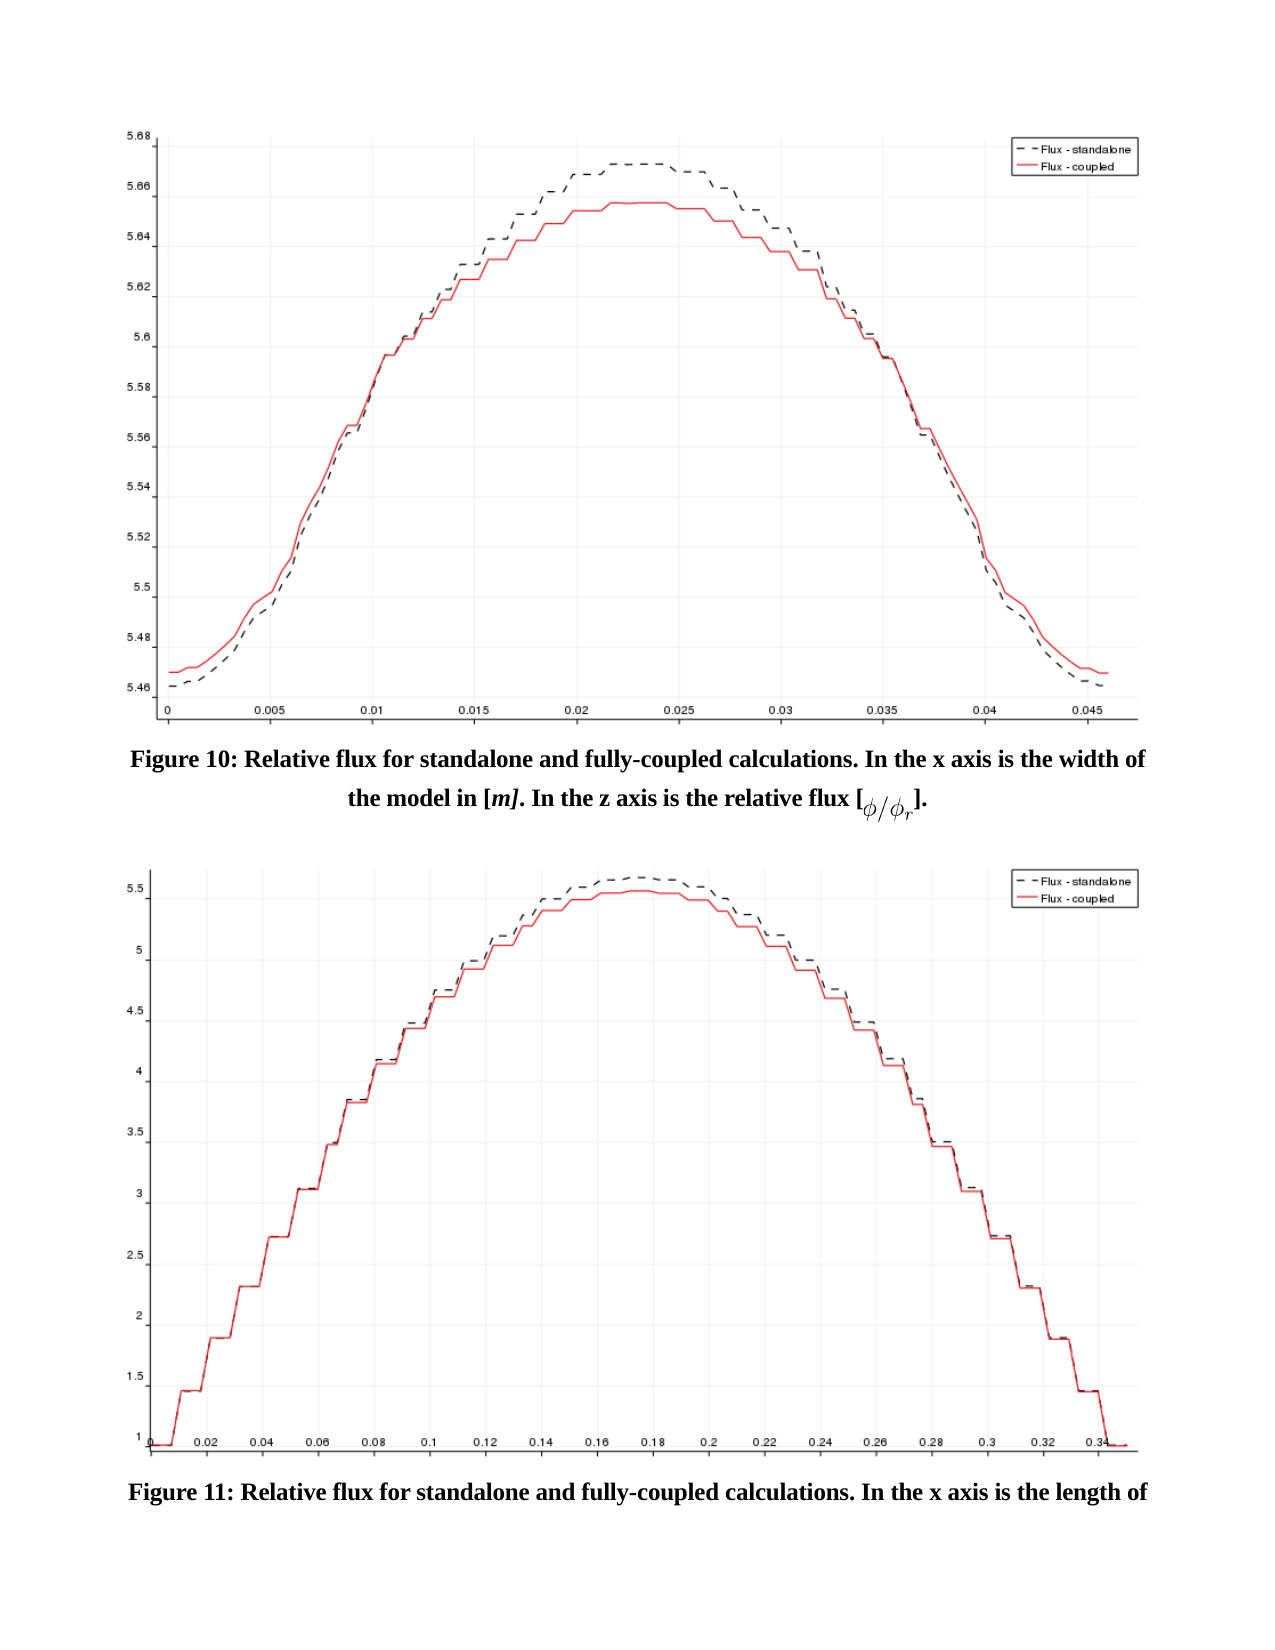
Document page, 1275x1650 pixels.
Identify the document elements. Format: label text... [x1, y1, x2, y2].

picture [118, 118, 1157, 745]
picture [118, 850, 1157, 1477]
picture [863, 796, 913, 822]
text Figure 10: Relative flux for standalone and fully-coupled calculations. In the x axis is the width of the model in [m]. In the z axis is the relative flux []. [118, 745, 1157, 822]
text Figure 11: Relative flux for standalone and fully-coupled calculations. In the x axis is the length of [118, 1477, 1157, 1505]
